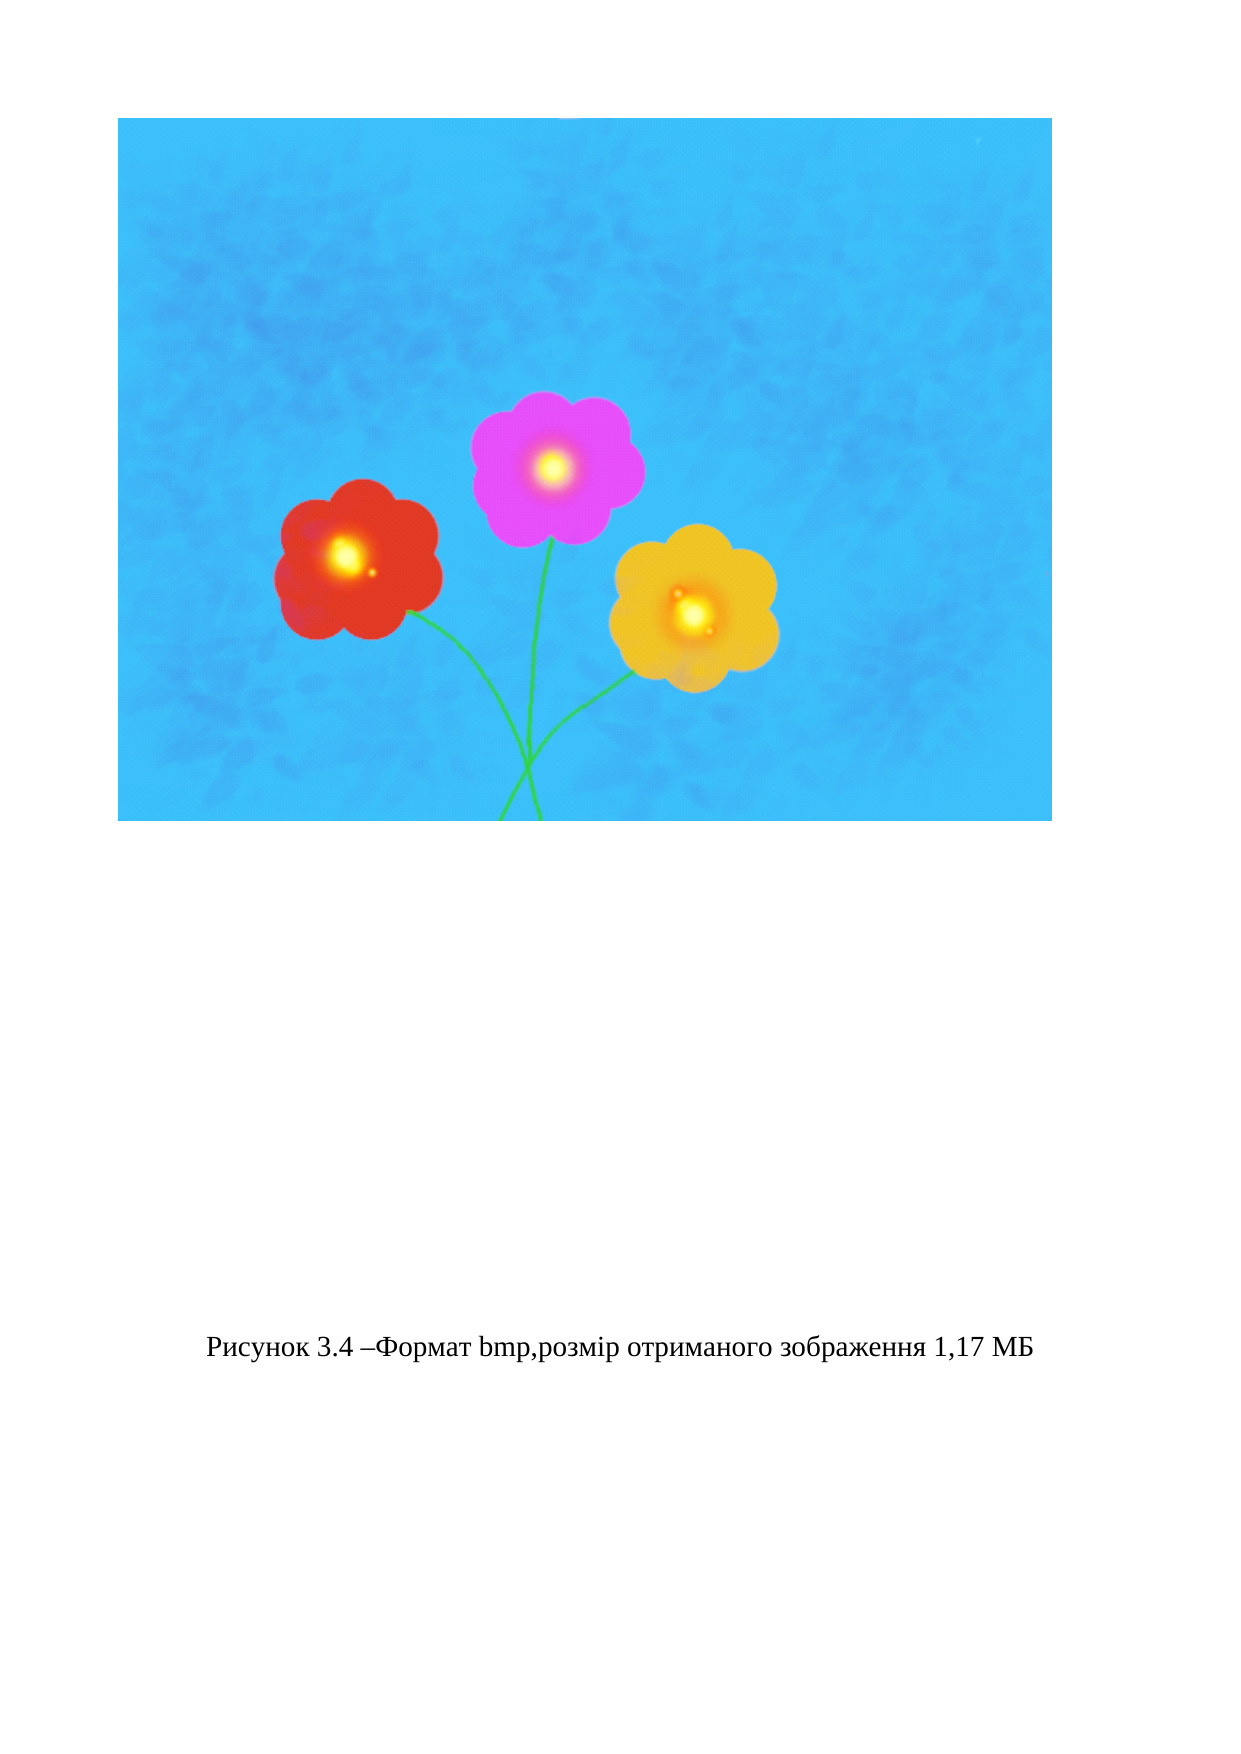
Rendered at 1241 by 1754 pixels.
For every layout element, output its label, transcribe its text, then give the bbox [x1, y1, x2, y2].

text Рисунок 3.4 –Формат bmp,розмір отриманого зображення 1,17 МБ [118, 1329, 1122, 1362]
